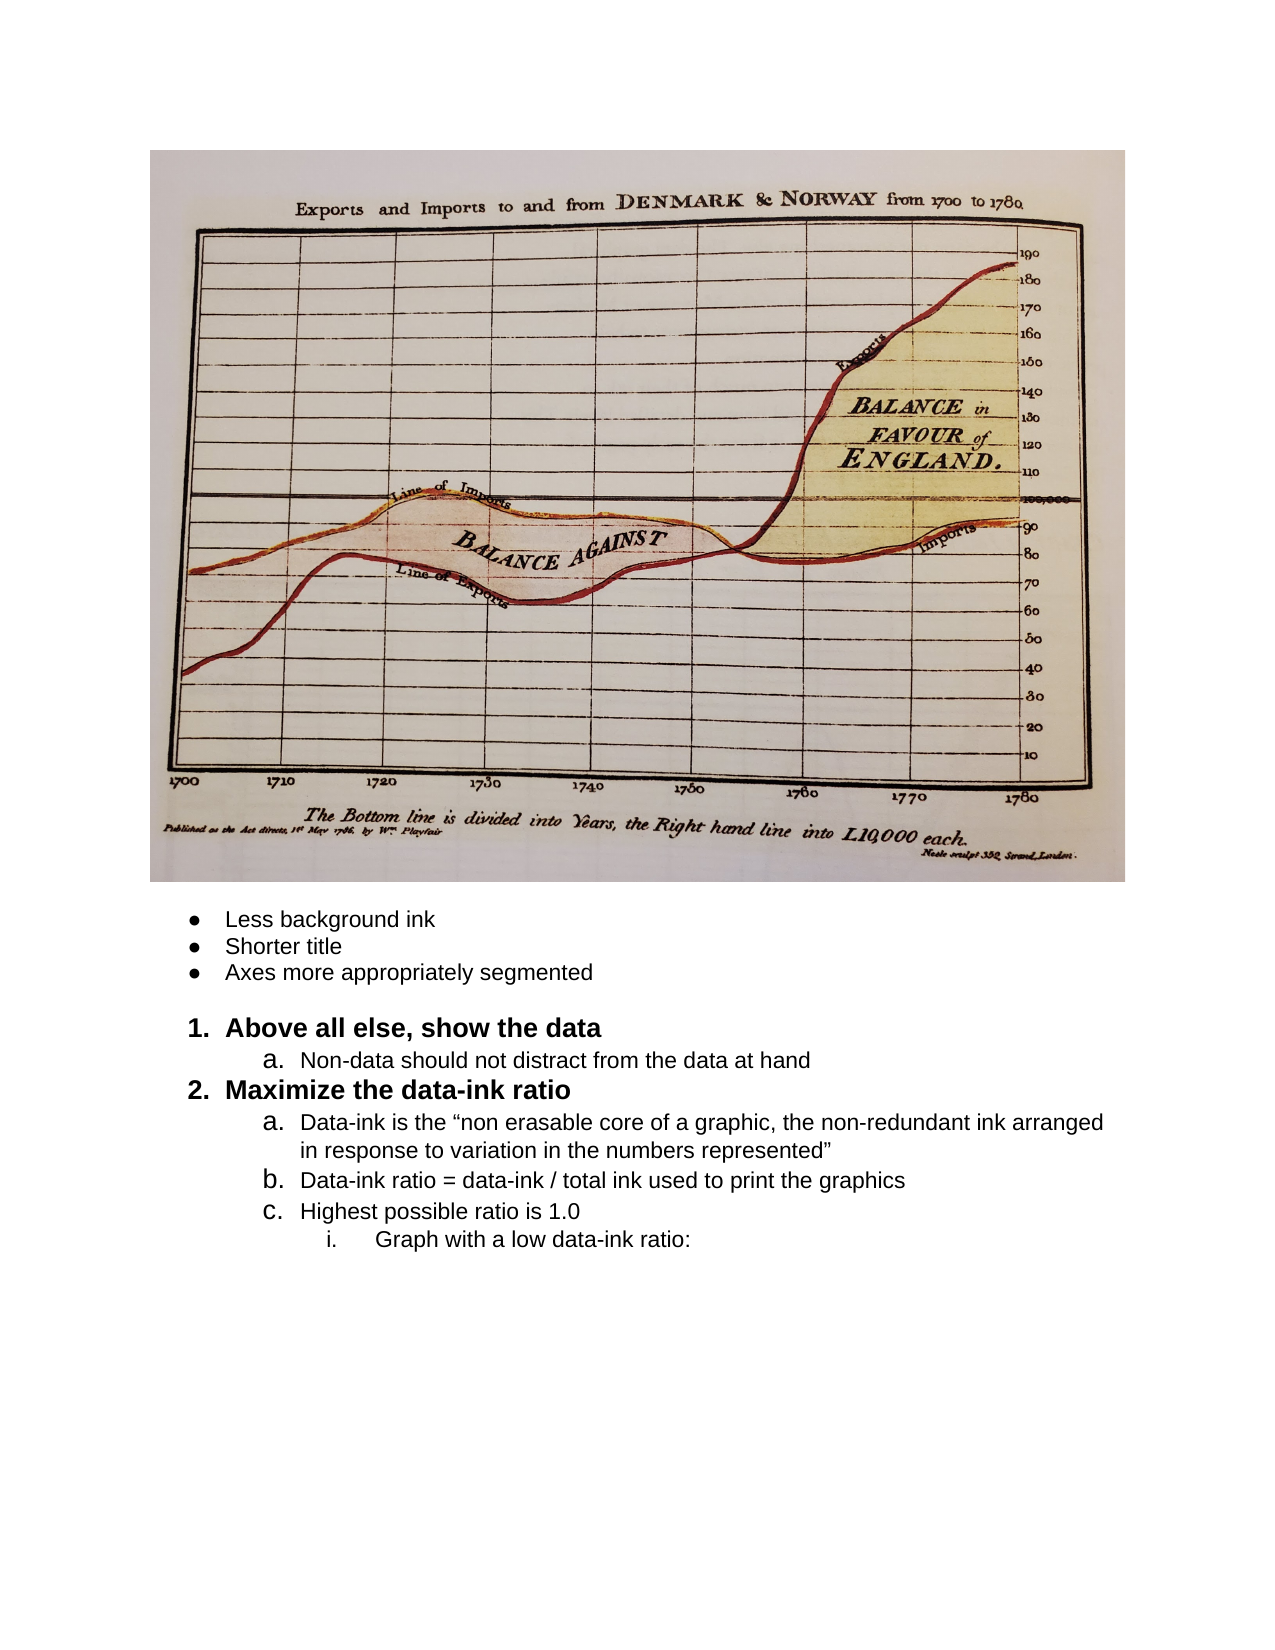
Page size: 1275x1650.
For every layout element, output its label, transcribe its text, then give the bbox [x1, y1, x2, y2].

picture [150, 150, 1125, 882]
list Less background ink [187, 906, 1125, 933]
list Graph with a low data-ink ratio: [337, 1226, 1125, 1252]
list Maximize the data-ink ratio [187, 1074, 1125, 1105]
list Shorter title [187, 933, 1125, 959]
list Data-ink is the “non erasable core of a graphic, the non-redundant ink arranged in response to variation in the numbers represented” [262, 1105, 1125, 1163]
list Data-ink ratio = data-ink / total ink used to print the graphics [262, 1163, 1125, 1194]
list Axes more appropriately segmented [187, 959, 1125, 1012]
list Non-data should not distract from the data at hand [262, 1043, 1125, 1074]
list Above all else, show the data [187, 1012, 1125, 1043]
list Highest possible ratio is 1.0 [262, 1194, 1125, 1226]
